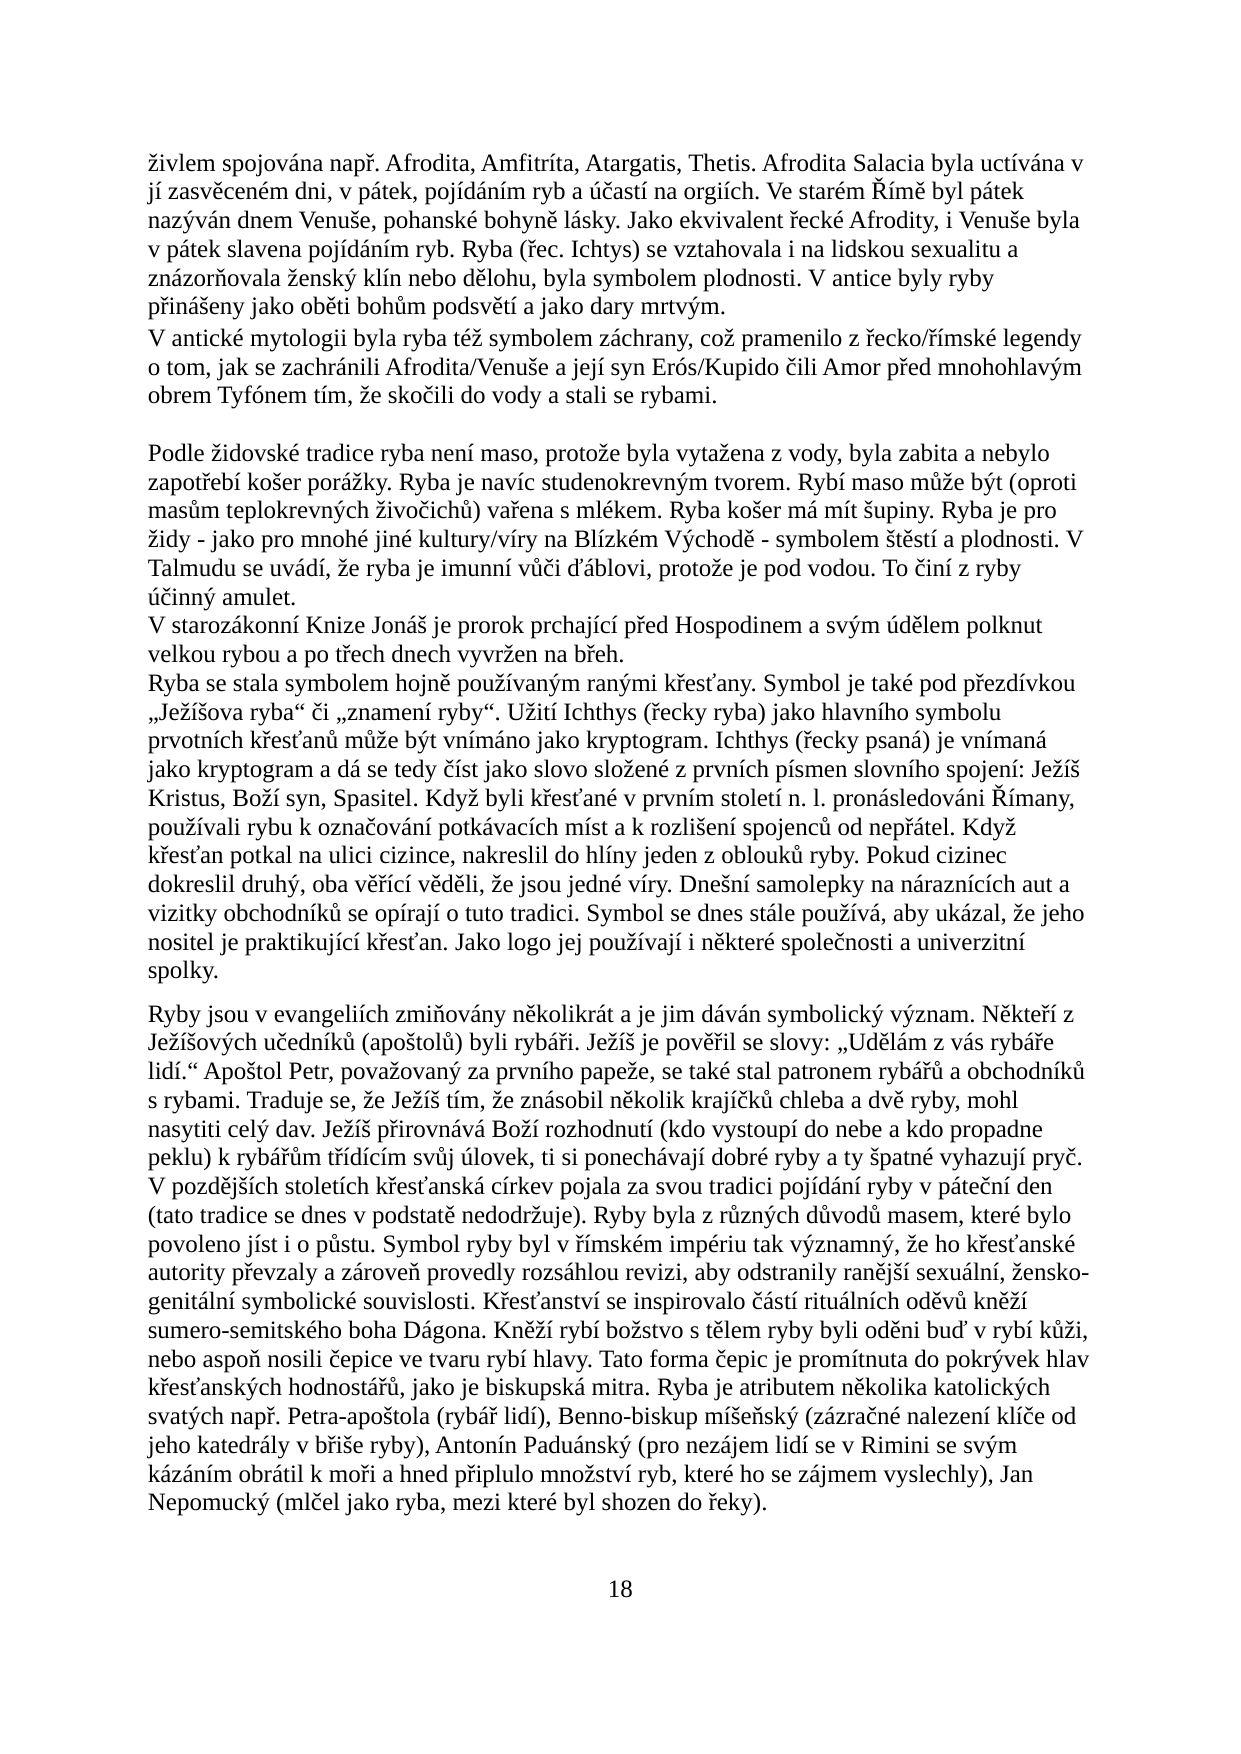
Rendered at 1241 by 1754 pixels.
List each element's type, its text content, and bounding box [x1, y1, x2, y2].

text Ryby jsou v evangeliích zmiňovány několikrát a je jim dáván symbolický význam. Někteří z Ježíšových učedníků (apoštolů) byli rybáři. Ježíš je pověřil se slovy: „Udělám z vás rybáře lidí.“ Apoštol Petr, považovaný za prvního papeže, se také stal patronem rybářů a obchodníků s rybami. Traduje se, že Ježíš tím, že znásobil několik krajíčků chleba a dvě ryby, mohl nasytiti celý dav. Ježíš přirovnává Boží rozhodnutí (kdo vystoupí do nebe a kdo propadne peklu) k rybářům třídícím svůj úlovek, ti si ponechávají dobré ryby a ty špatné vyhazují pryč. V pozdějších stoletích křesťanská církev pojala za svou tradici pojídání ryby v páteční den (tato tradice se dnes v podstatě nedodržuje). Ryby byla z různých důvodů masem, které bylo povoleno jíst i o půstu. Symbol ryby byl v římském impériu tak významný, že ho křesťanské autority převzaly a zároveň provedly rozsáhlou revizi, aby odstranily ranější sexuální, žensko-genitální symbolické souvislosti. Křesťanství se inspirovalo částí rituálních oděvů kněží sumero-semitského boha Dágona. Kněží rybí božstvo s tělem ryby byli oděni buď v rybí kůži, nebo aspoň nosili čepice ve tvaru rybí hlavy. Tato forma čepic je promítnuta do pokrývek hlav křesťanských hodnostářů, jako je biskupská mitra. Ryba je atributem několika katolických svatých např. Petra-apoštola (rybář lidí), Benno-biskup míšeňský (zázračné nalezení klíče od jeho katedrály v břiše ryby), Antonín Paduánský (pro nezájem lidí se v Rimini se svým kázáním obrátil k moři a hned připlulo množství ryb, které ho se zájmem vyslechly), Jan Nepomucký (mlčel jako ryba, mezi které byl shozen do řeky). [148, 999, 1093, 1516]
text živlem spojována např. Afrodita, Amfitríta, Atargatis, Thetis. Afrodita Salacia byla uctívána v jí zasvěceném dni, v pátek, pojídáním ryb a účastí na orgiích. Ve starém Římě byl pátek nazýván dnem Venuše, pohanské bohyně lásky. Jako ekvivalent řecké Afrodity, i Venuše byla v pátek slavena pojídáním ryb. Ryba (řec. Ichtys) se vztahovala i na lidskou sexualitu a znázorňovala ženský klín nebo dělohu, byla symbolem plodnosti. V antice byly ryby přinášeny jako oběti bohům podsvětí a jako dary mrtvým. [148, 148, 1093, 320]
text 18 [148, 1574, 1093, 1603]
text V antické mytologii byla ryba též symbolem záchrany, což pramenilo z řecko/římské legendy o tom, jak se zachránili Afrodita/Venuše a její syn Erós/Kupido čili Amor před mnohohlavým obrem Tyfónem tím, že skočili do vody a stali se rybami. [148, 323, 1093, 409]
text Podle židovské tradice ryba není maso, protože byla vytažena z vody, byla zabita a nebylo zapotřebí košer porážky. Ryba je navíc studenokrevným tvorem. Rybí maso může být (oproti masům teplokrevných živočichů) vařena s mlékem. Ryba košer má mít šupiny. Ryba je pro židy - jako pro mnohé jiné kultury/víry na Blízkém Východě - symbolem štěstí a plodnosti. V Talmudu se uvádí, že ryba je imunní vůči ďáblovi, protože je pod vodou. To činí z ryby účinný amulet. V starozákonní Knize Jonáš je prorok prchající před Hospodinem a svým údělem polknut velkou rybou a po třech dnech vyvržen na břeh. [148, 438, 1093, 668]
text Ryba se stala symbolem hojně používaným ranými křesťany. Symbol je také pod přezdívkou „Ježíšova ryba“ či „znamení ryby“. Užití Ichthys (řecky ryba) jako hlavního symbolu prvotních křesťanů může být vnímáno jako kryptogram. Ichthys (řecky psaná) je vnímaná jako kryptogram a dá se tedy číst jako slovo složené z prvních písmen slovního spojení: Ježíš Kristus, Boží syn, Spasitel. Když byli křesťané v prvním století n. l. pronásledováni Římany, používali rybu k označování potkávacích míst a k rozlišení spojenců od nepřátel. Když křesťan potkal na ulici cizince, nakreslil do hlíny jeden z oblouků ryby. Pokud cizinec dokreslil druhý, oba věřící věděli, že jsou jedné víry. Dnešní samolepky na náraznících aut a vizitky obchodníků se opírají o tuto tradici. Symbol se dnes stále používá, aby ukázal, že jeho nositel je praktikující křesťan. Jako logo jej používají i některé společnosti a univerzitní spolky. [148, 668, 1093, 984]
